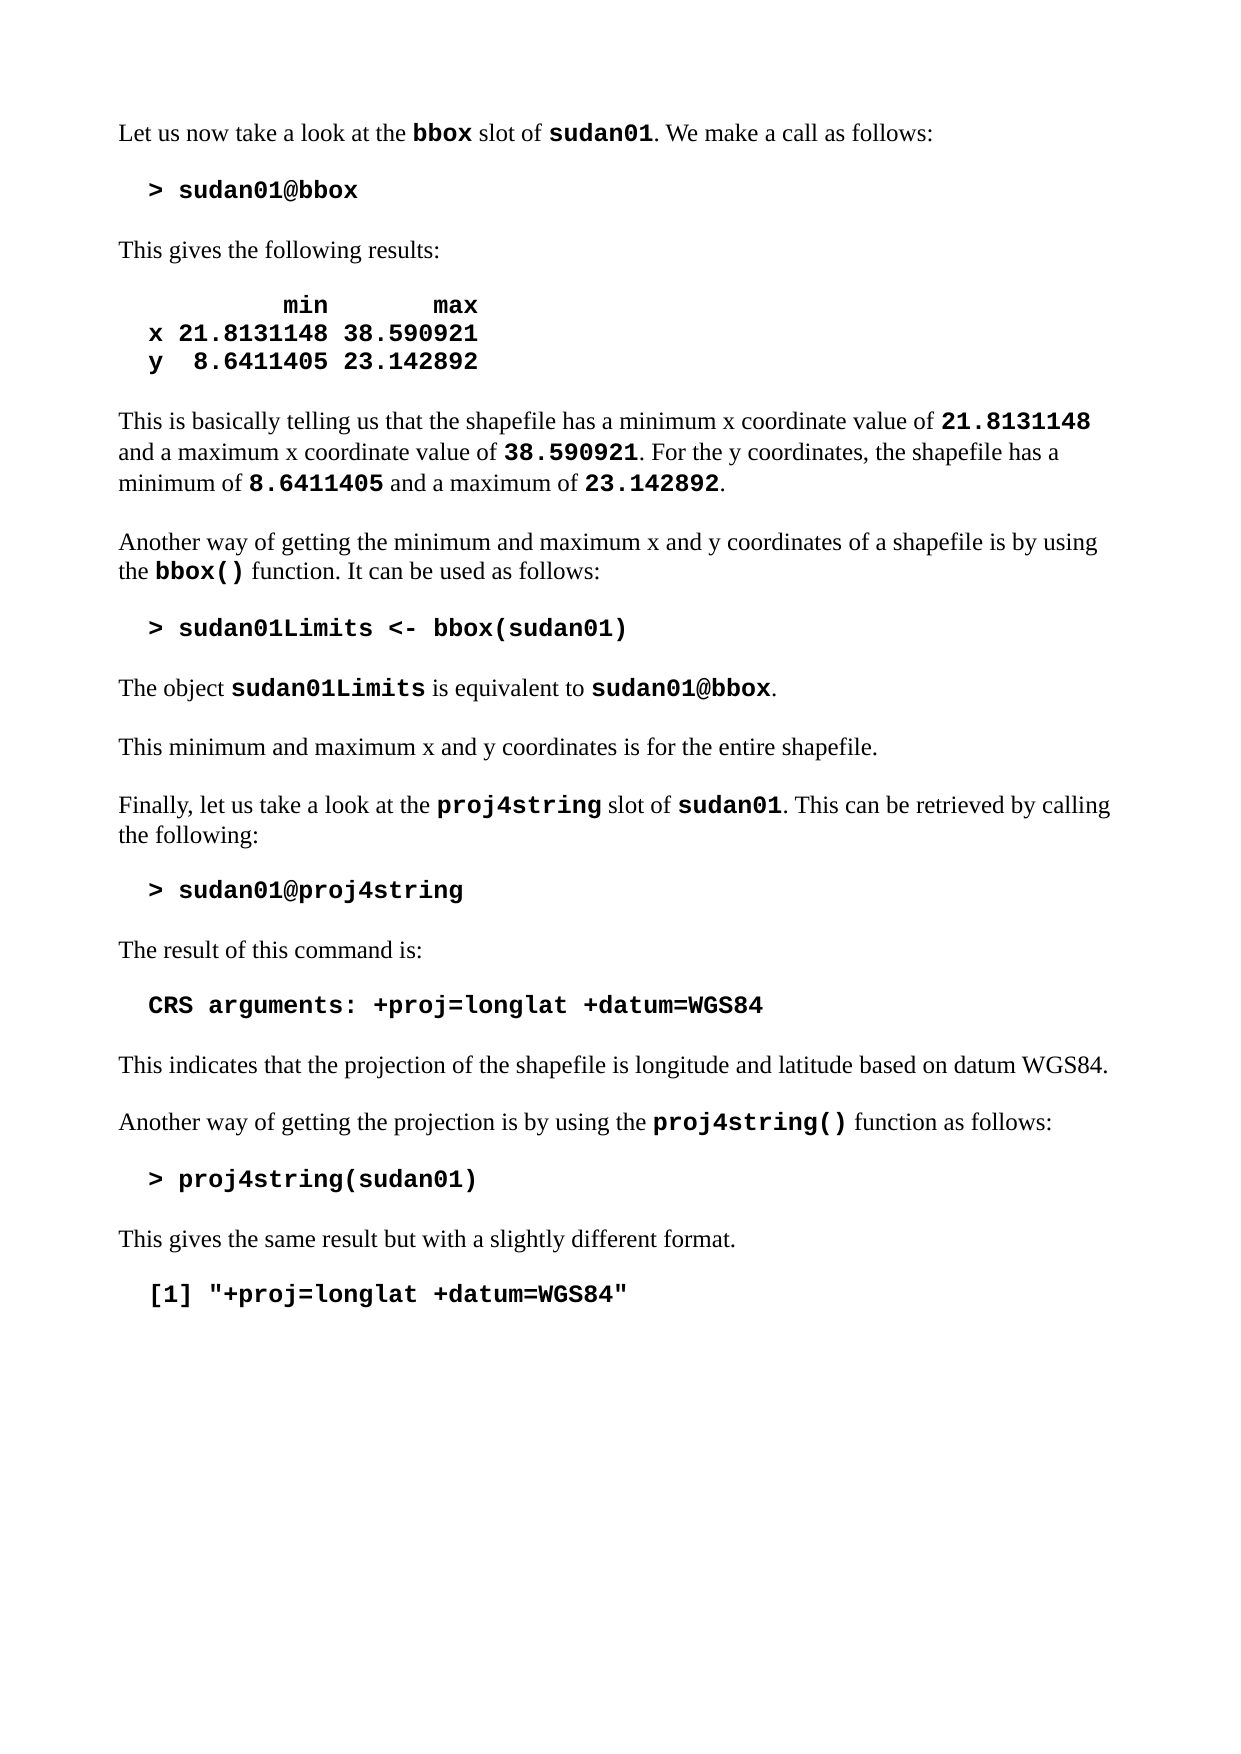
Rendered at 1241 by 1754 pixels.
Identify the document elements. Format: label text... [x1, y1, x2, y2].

text Another way of getting the minimum and maximum x and y coordinates of a shapefile is by using the bbox() function. It can be used as follows: [118, 527, 1122, 587]
text Let us now take a look at the bbox slot of sudan01. We make a call as follows: [118, 118, 1122, 149]
text min max [118, 292, 1122, 321]
text Another way of getting the projection is by using the proj4string() function as follows: [118, 1107, 1122, 1138]
text > sudan01Limits <- bbox(sudan01) [118, 616, 1122, 644]
text Finally, let us take a look at the proj4string slot of sudan01. This can be retrieved by calling the following: [118, 790, 1122, 849]
text This indicates that the projection of the shapefile is longitude and latitude based on datum WGS84. [118, 1050, 1122, 1078]
text This is basically telling us that the shapefile has a minimum x coordinate value of 21.8131148 and a maximum x coordinate value of 38.590921. For the y coordinates, the shapefile has a minimum of 8.6411405 and a maximum of 23.142892. [118, 406, 1122, 498]
text This gives the same result but with a slightly different format. [118, 1224, 1122, 1253]
text This gives the following results: [118, 235, 1122, 263]
text y 8.6411405 23.142892 [118, 349, 1122, 377]
text CRS arguments: +proj=longlat +datum=WGS84 [118, 993, 1122, 1021]
text > proj4string(sudan01) [118, 1167, 1122, 1195]
text The object sudan01Limits is equivalent to sudan01@bbox. [118, 673, 1122, 703]
text > sudan01@bbox [118, 178, 1122, 206]
text This minimum and maximum x and y coordinates is for the entire shapefile. [118, 732, 1122, 761]
text x 21.8131148 38.590921 [118, 321, 1122, 349]
text The result of this command is: [118, 935, 1122, 964]
text > sudan01@proj4string [118, 878, 1122, 906]
text [1] "+proj=longlat +datum=WGS84" [118, 1281, 1122, 1310]
